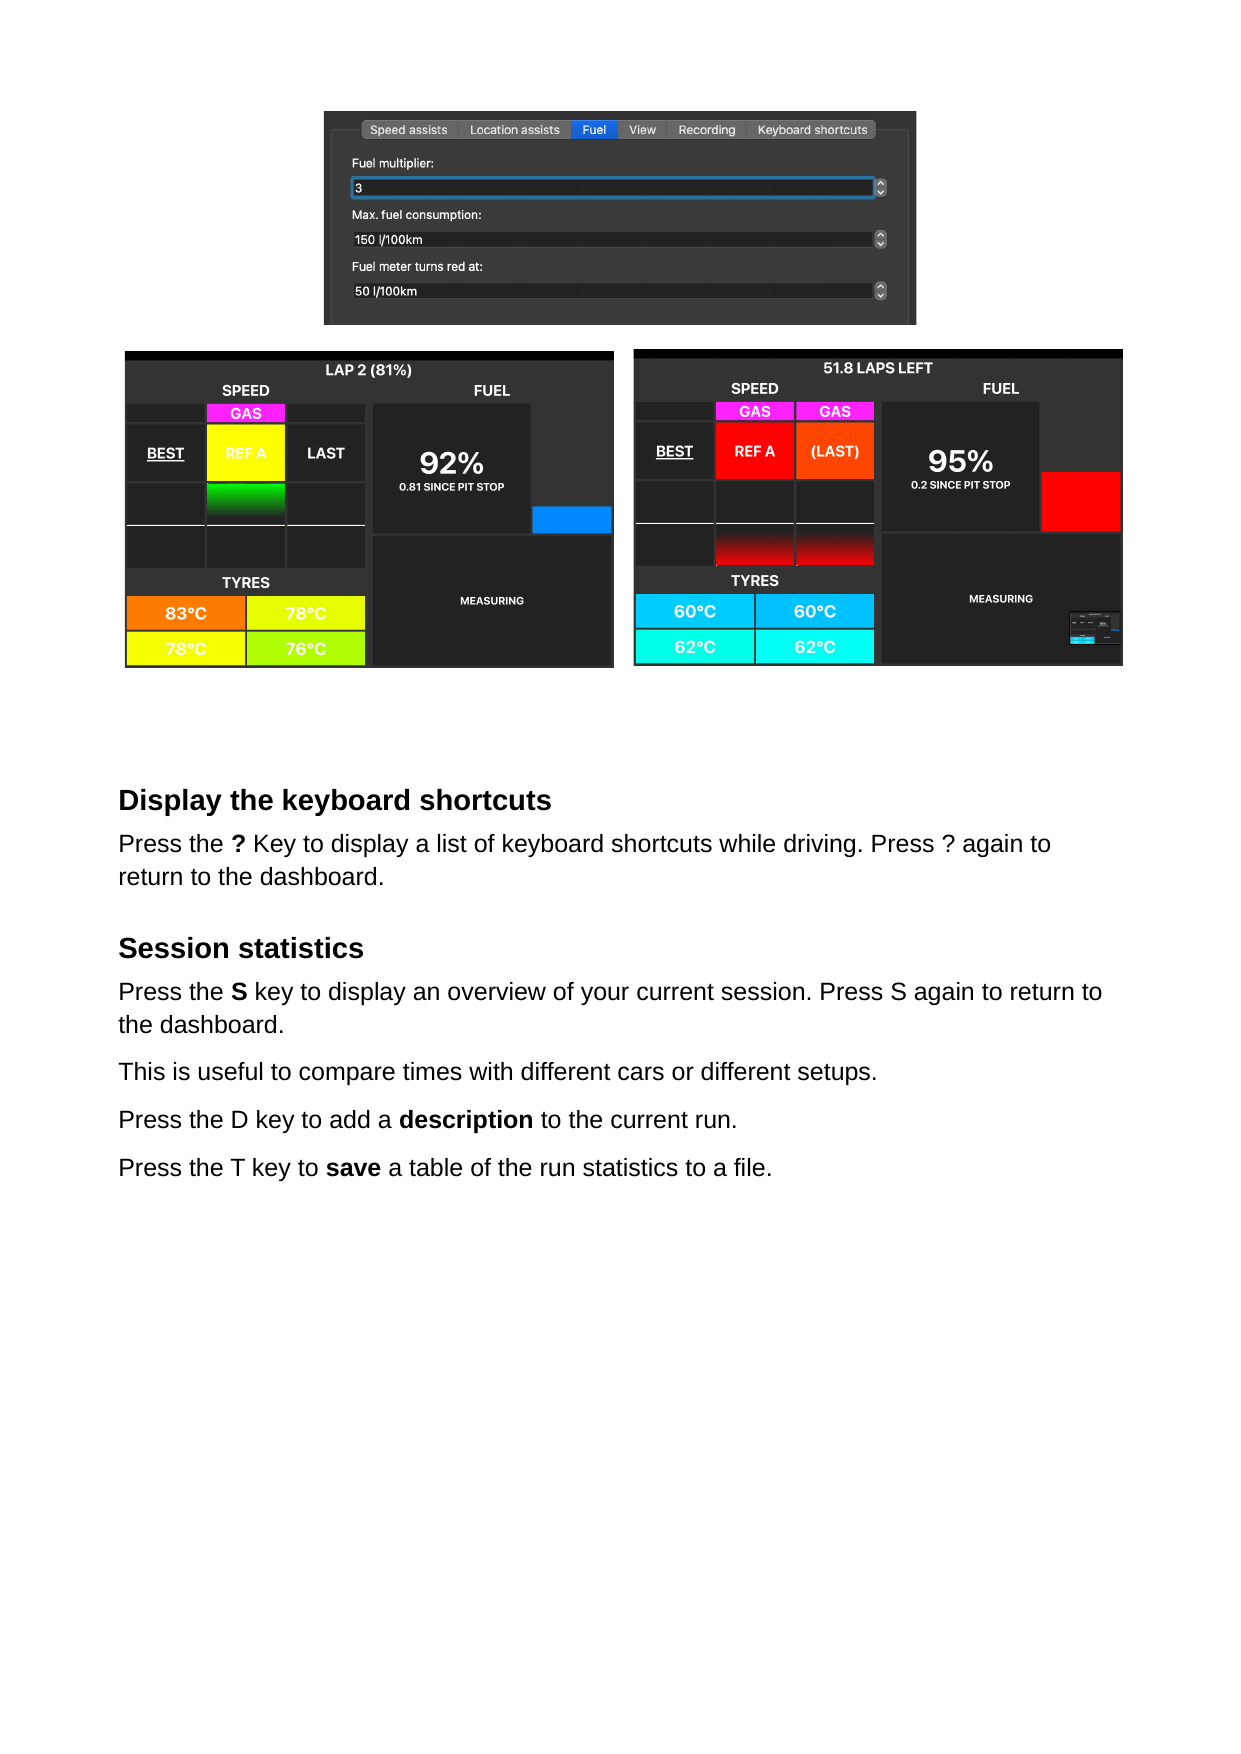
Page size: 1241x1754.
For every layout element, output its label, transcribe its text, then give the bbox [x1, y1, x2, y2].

text Press the S key to display an overview of your current session. Press S again to return to the dashboard. [118, 977, 1122, 1038]
text Press the T key to save a table of the run statistics to a file. [118, 1153, 1122, 1181]
text Press the ? Key to display a list of keyboard shortcuts while driving. Press ? again to return to the dashboard. [118, 829, 1122, 891]
subtitle Session statistics [118, 931, 1122, 964]
subtitle Display the keyboard shortcuts [118, 783, 1122, 817]
text This is useful to compare times with different cars or different setups. [118, 1057, 1122, 1086]
text Press the D key to add a description to the current run. [118, 1105, 1122, 1134]
picture [323, 111, 917, 325]
picture [124, 351, 614, 668]
picture [633, 349, 1123, 666]
